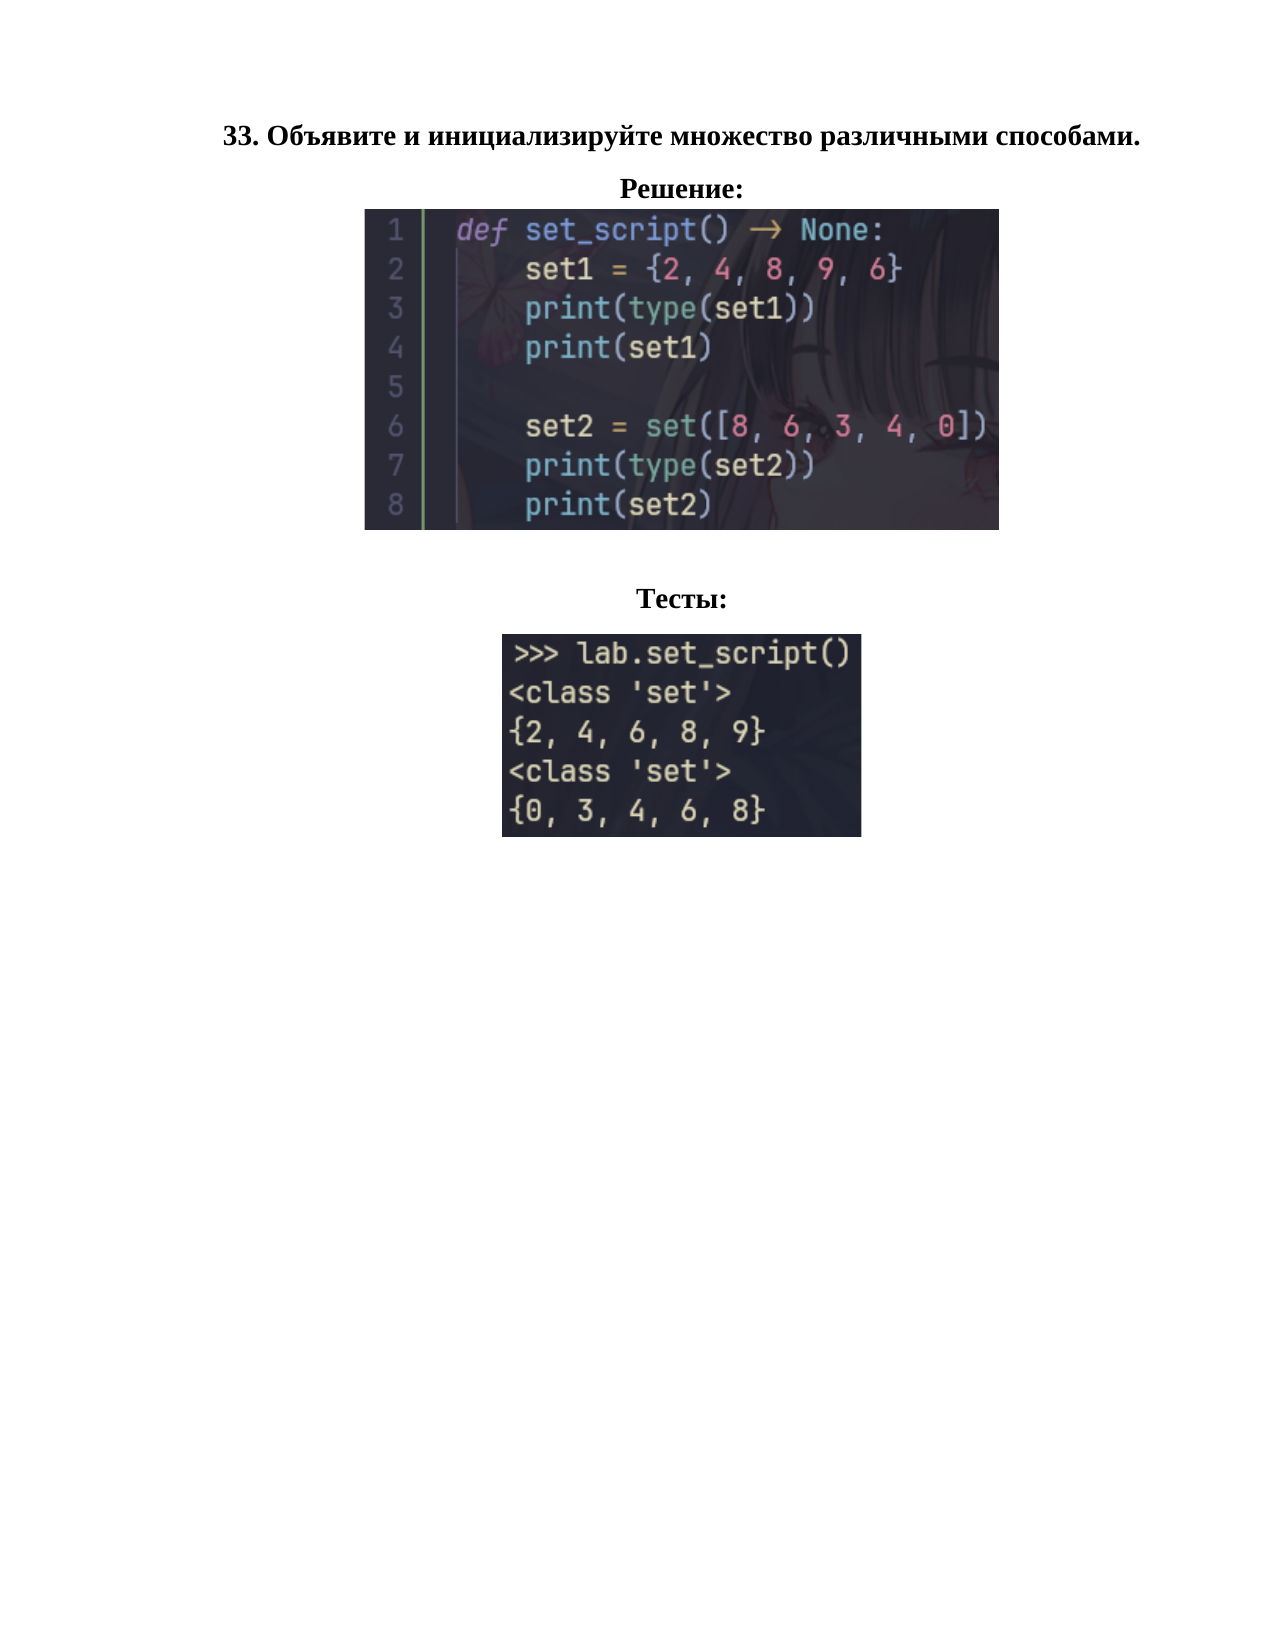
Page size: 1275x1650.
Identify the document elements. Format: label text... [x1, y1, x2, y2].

text Тесты: [177, 582, 1186, 615]
picture [502, 634, 862, 837]
text Решение: [177, 171, 1186, 205]
text 33. Объявите и инициализируйте множество различными способами. [177, 118, 1186, 152]
picture [364, 209, 999, 530]
